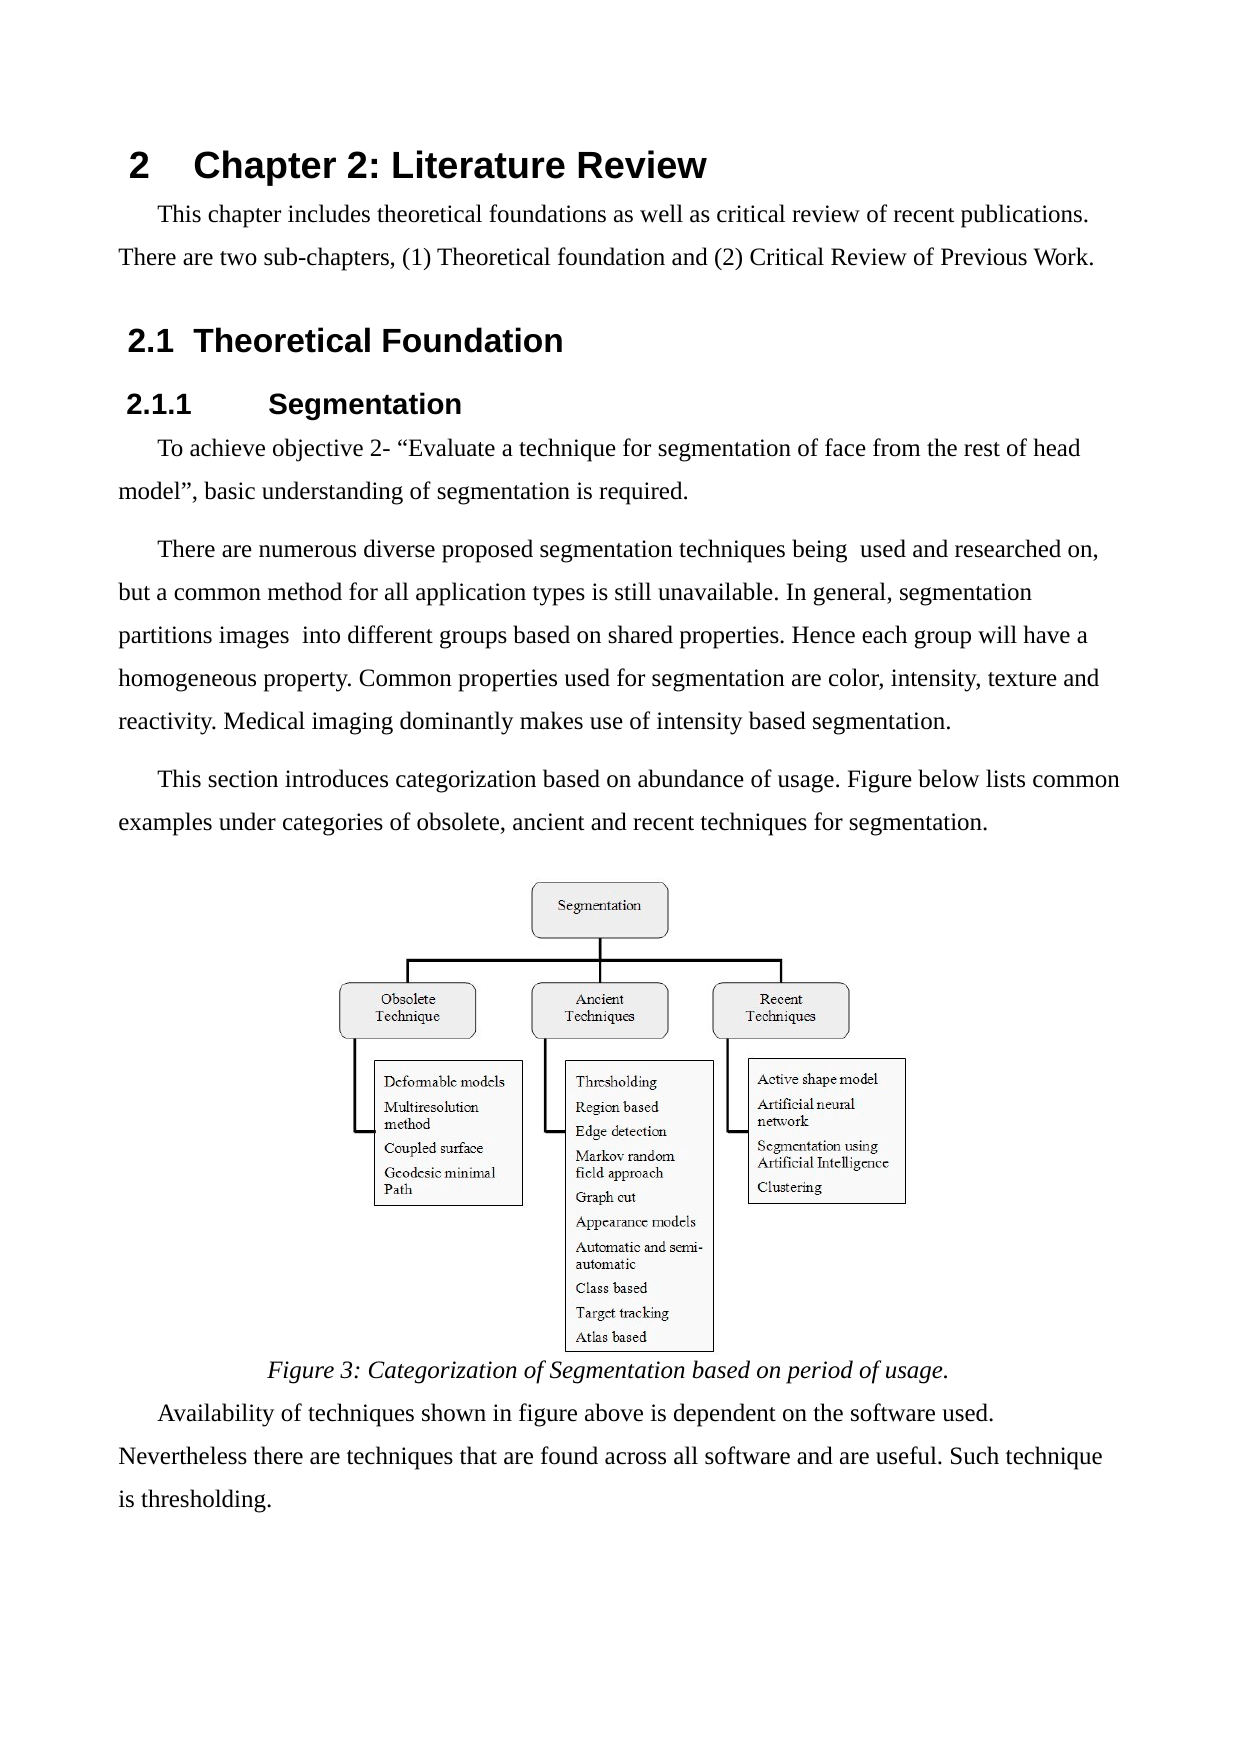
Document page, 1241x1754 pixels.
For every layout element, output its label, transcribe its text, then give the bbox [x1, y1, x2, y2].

text This section introduces categorization based on abundance of usage. Figure below lists common examples under categories of obsolete, ancient and recent techniques for segmentation. [118, 764, 1122, 836]
text Figure 3: Categorization of Segmentation based on period of usage. [267, 877, 973, 1383]
text To achieve objective 2- “Evaluate a technique for segmentation of face from the rest of head model”, basic understanding of segmentation is required. [118, 433, 1122, 505]
text Availability of techniques shown in figure above is dependent on the software used. Nevertheless there are techniques that are found across all software and are useful. Such technique is thresholding. [118, 865, 1122, 1513]
picture [330, 877, 910, 1355]
subtitle Chapter 2: Literature Review [118, 143, 1122, 187]
text This chapter includes theoretical foundations as well as critical review of recent publications. There are two sub-chapters, (1) Theoretical foundation and (2) Critical Review of Previous Work. [118, 199, 1122, 271]
subtitle Theoretical Foundation [118, 321, 1122, 359]
subtitle Segmentation [118, 387, 1122, 420]
text There are numerous diverse proposed segmentation techniques being used and researched on, but a common method for all application types is still unavailable. In general, segmentation partitions images into different groups based on shared properties. Hence each group will have a homogeneous property. Common properties used for segmentation are color, intensity, texture and reactivity. Medical imaging dominantly makes use of intensity based segmentation. [118, 534, 1122, 735]
